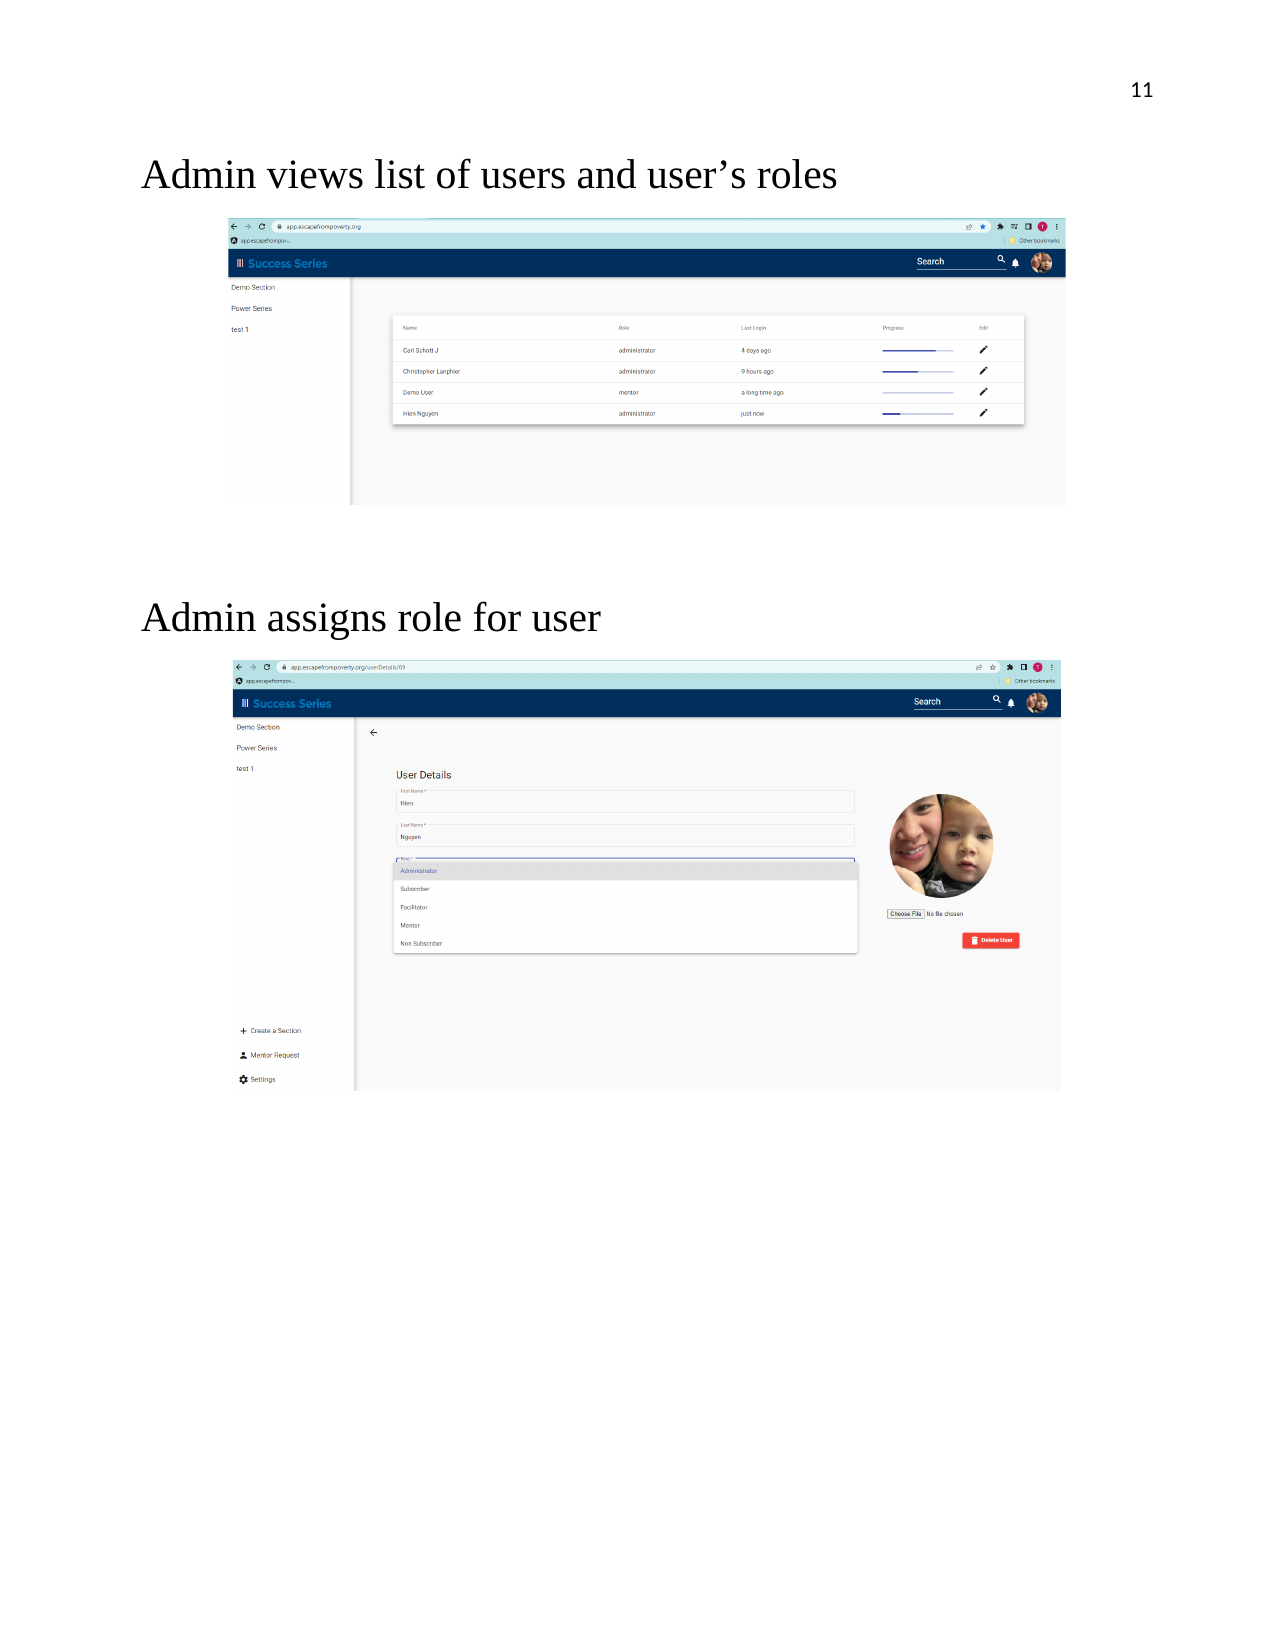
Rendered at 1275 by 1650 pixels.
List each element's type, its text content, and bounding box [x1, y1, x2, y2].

picture [232, 660, 1061, 1091]
text Admin assigns role for user [141, 592, 1153, 640]
picture [228, 218, 1066, 505]
text Admin views list of users and user’s roles [141, 150, 1153, 198]
